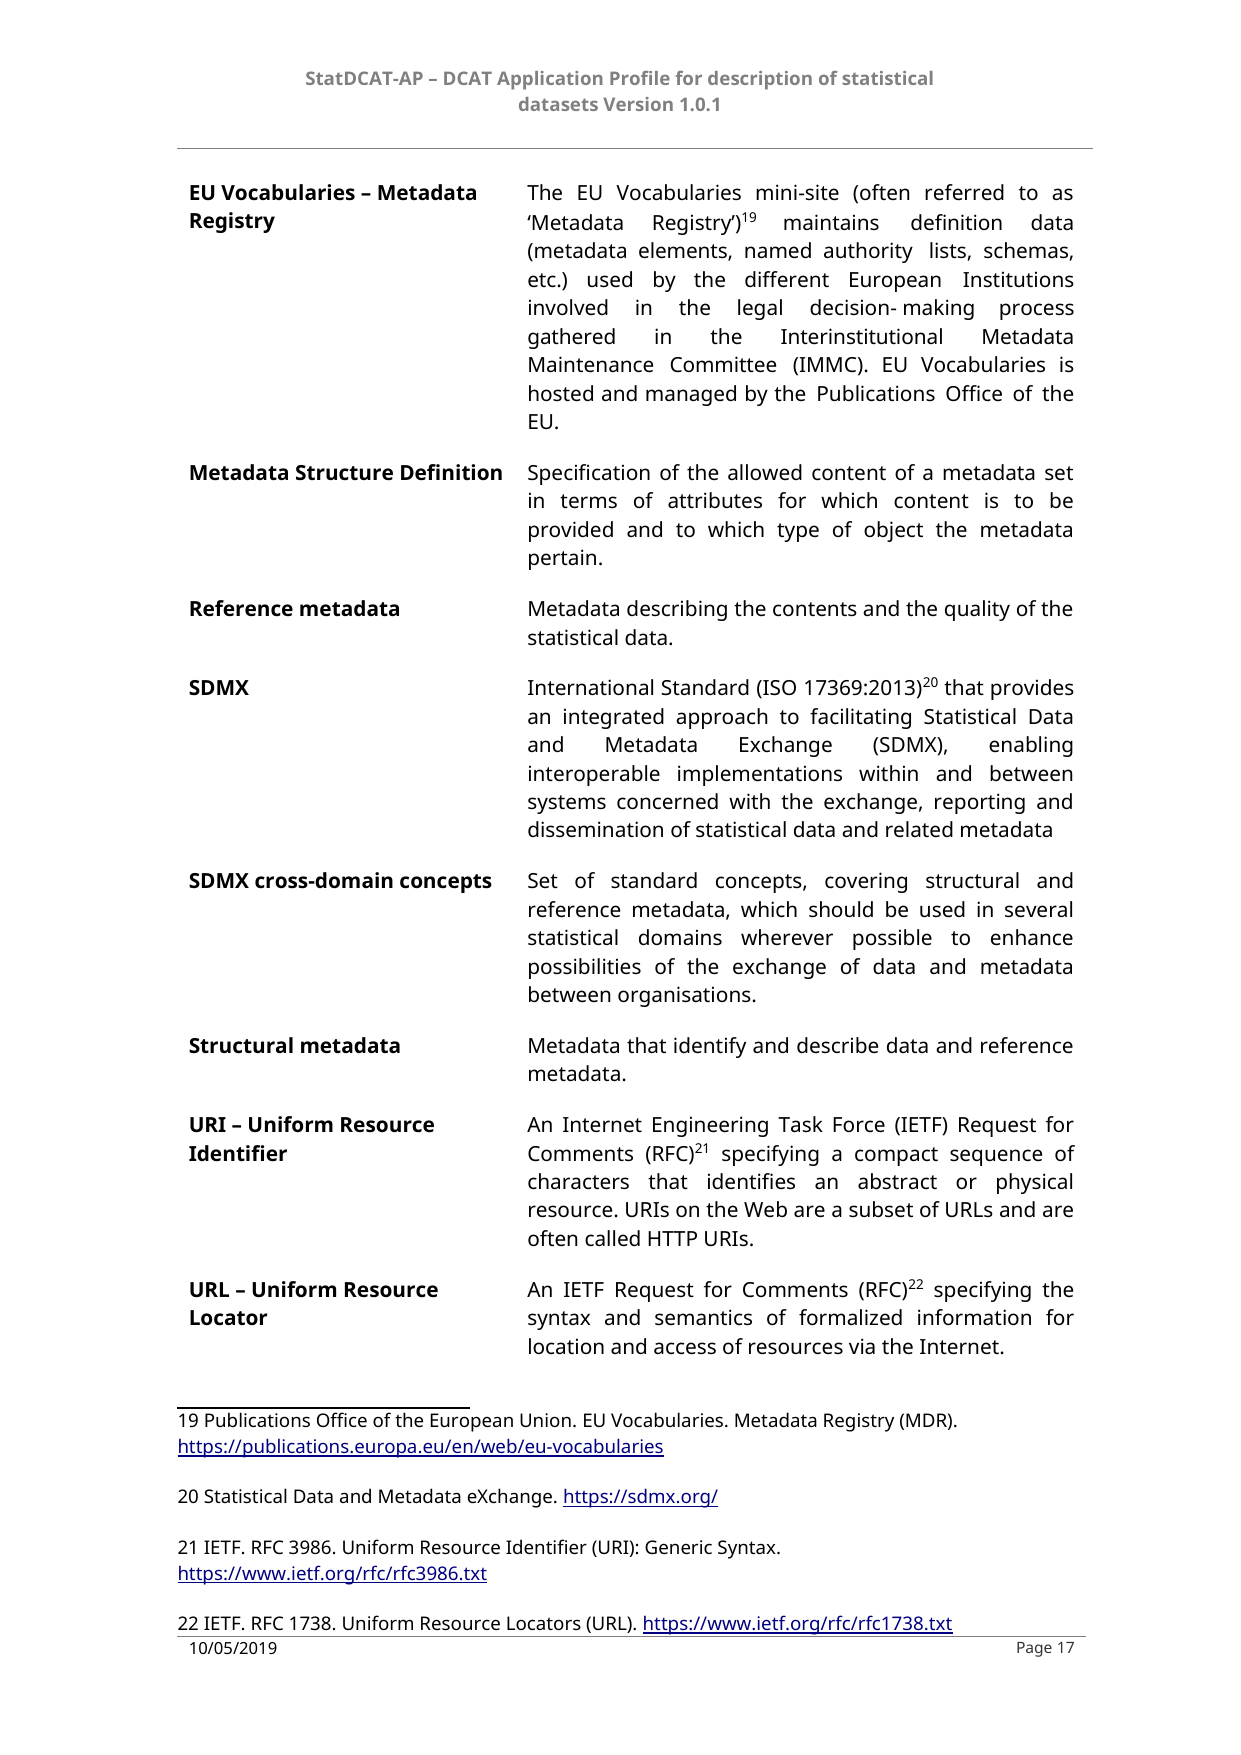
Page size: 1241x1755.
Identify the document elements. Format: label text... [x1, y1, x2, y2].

table_cell International Standard (ISO 17369:2013) that provides an integrated approach to facilitating Statistical Data and Metadata Exchange (SDMX), enabling interoperable implementations within and between systems concerned with the exchange, reporting and dissemination of statistical data and related metadata [516, 674, 1086, 866]
table_cell URI – Uniform Resource Identifier [177, 1110, 516, 1275]
table_cell Structural metadata [177, 1031, 516, 1110]
table_cell Metadata that identify and describe data and reference metadata. [516, 1031, 1086, 1110]
table_cell EU Vocabularies – Metadata Registry [177, 178, 516, 458]
table_cell An Internet Engineering Task Force (IETF) Request for Comments (RFC) specifying a compact sequence of characters that identifies an abstract or physical resource. URIs on the Web are a subset of URLs and are often called HTTP URIs. [516, 1110, 1086, 1275]
table_cell Metadata Structure Definition [177, 458, 516, 594]
table_cell Reference metadata [177, 594, 516, 673]
table_cell SDMX [177, 674, 516, 866]
table_cell Set of standard concepts, covering structural and reference metadata, which should be used in several statistical domains wherever possible to enhance possibilities of the exchange of data and metadata between organisations. [516, 866, 1086, 1031]
table_cell URL – Uniform Resource Locator [177, 1275, 516, 1383]
table_cell The EU Vocabularies mini-site (often referred to as ‘Metadata Registry’) maintains definition data (metadata elements, named authority lists, schemas, etc.) used by the different European Institutions involved in the legal decision-making process gathered in the Interinstitutional Metadata Maintenance Committee (IMMC). EU Vocabularies is hosted and managed by the Publications Office of the EU. [516, 178, 1086, 458]
table_cell Metadata describing the contents and the quality of the statistical data. [516, 594, 1086, 673]
table_cell Specification of the allowed content of a metadata set in terms of attributes for which content is to be provided and to which type of object the metadata pertain. [516, 458, 1086, 594]
table_cell SDMX cross-domain concepts [177, 866, 516, 1031]
table_cell An IETF Request for Comments (RFC) specifying the syntax and semantics of formalized information for location and access of resources via the Internet. [516, 1275, 1086, 1383]
